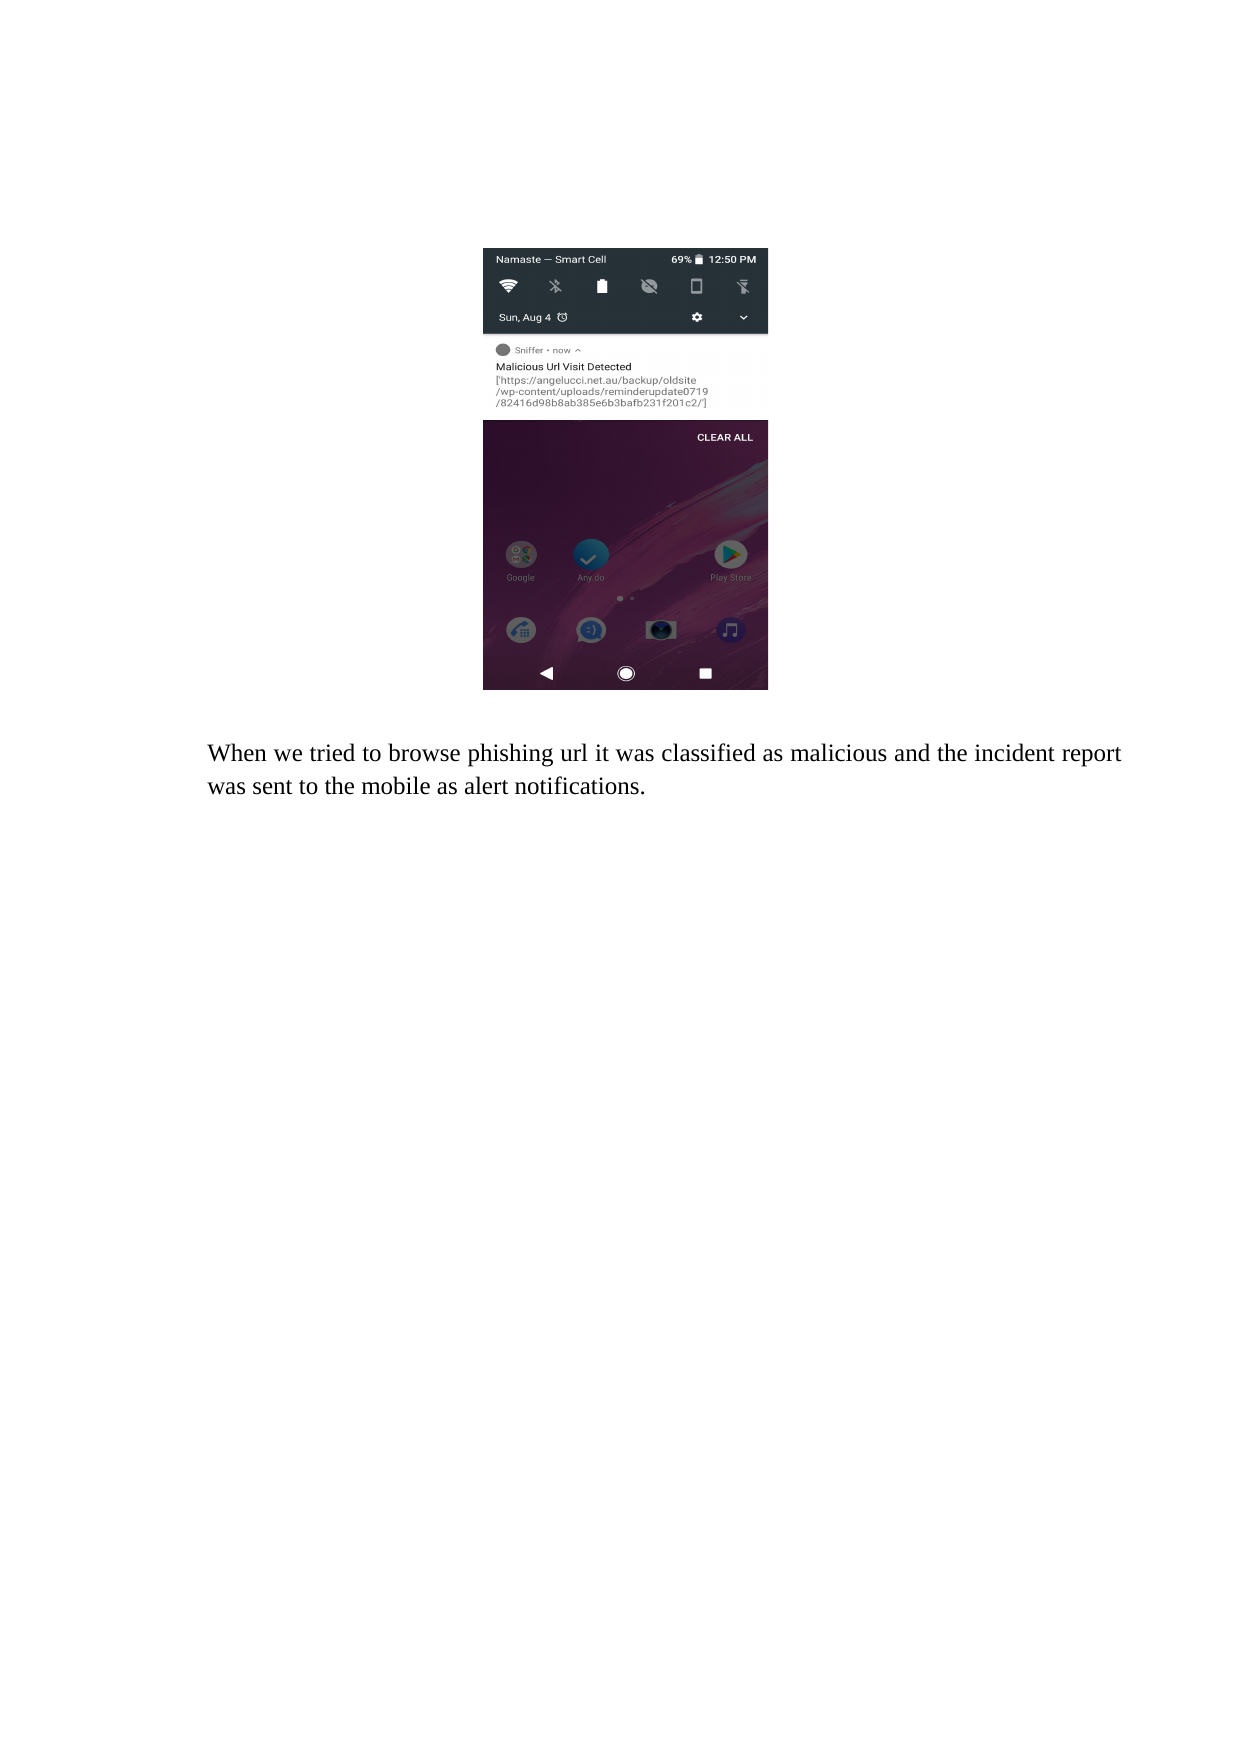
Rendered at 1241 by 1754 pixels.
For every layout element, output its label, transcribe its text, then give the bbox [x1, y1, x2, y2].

text When we tried to browse phishing url it was classified as malicious and the incident report was sent to the mobile as alert notifications. [207, 738, 1122, 800]
picture [483, 248, 769, 690]
